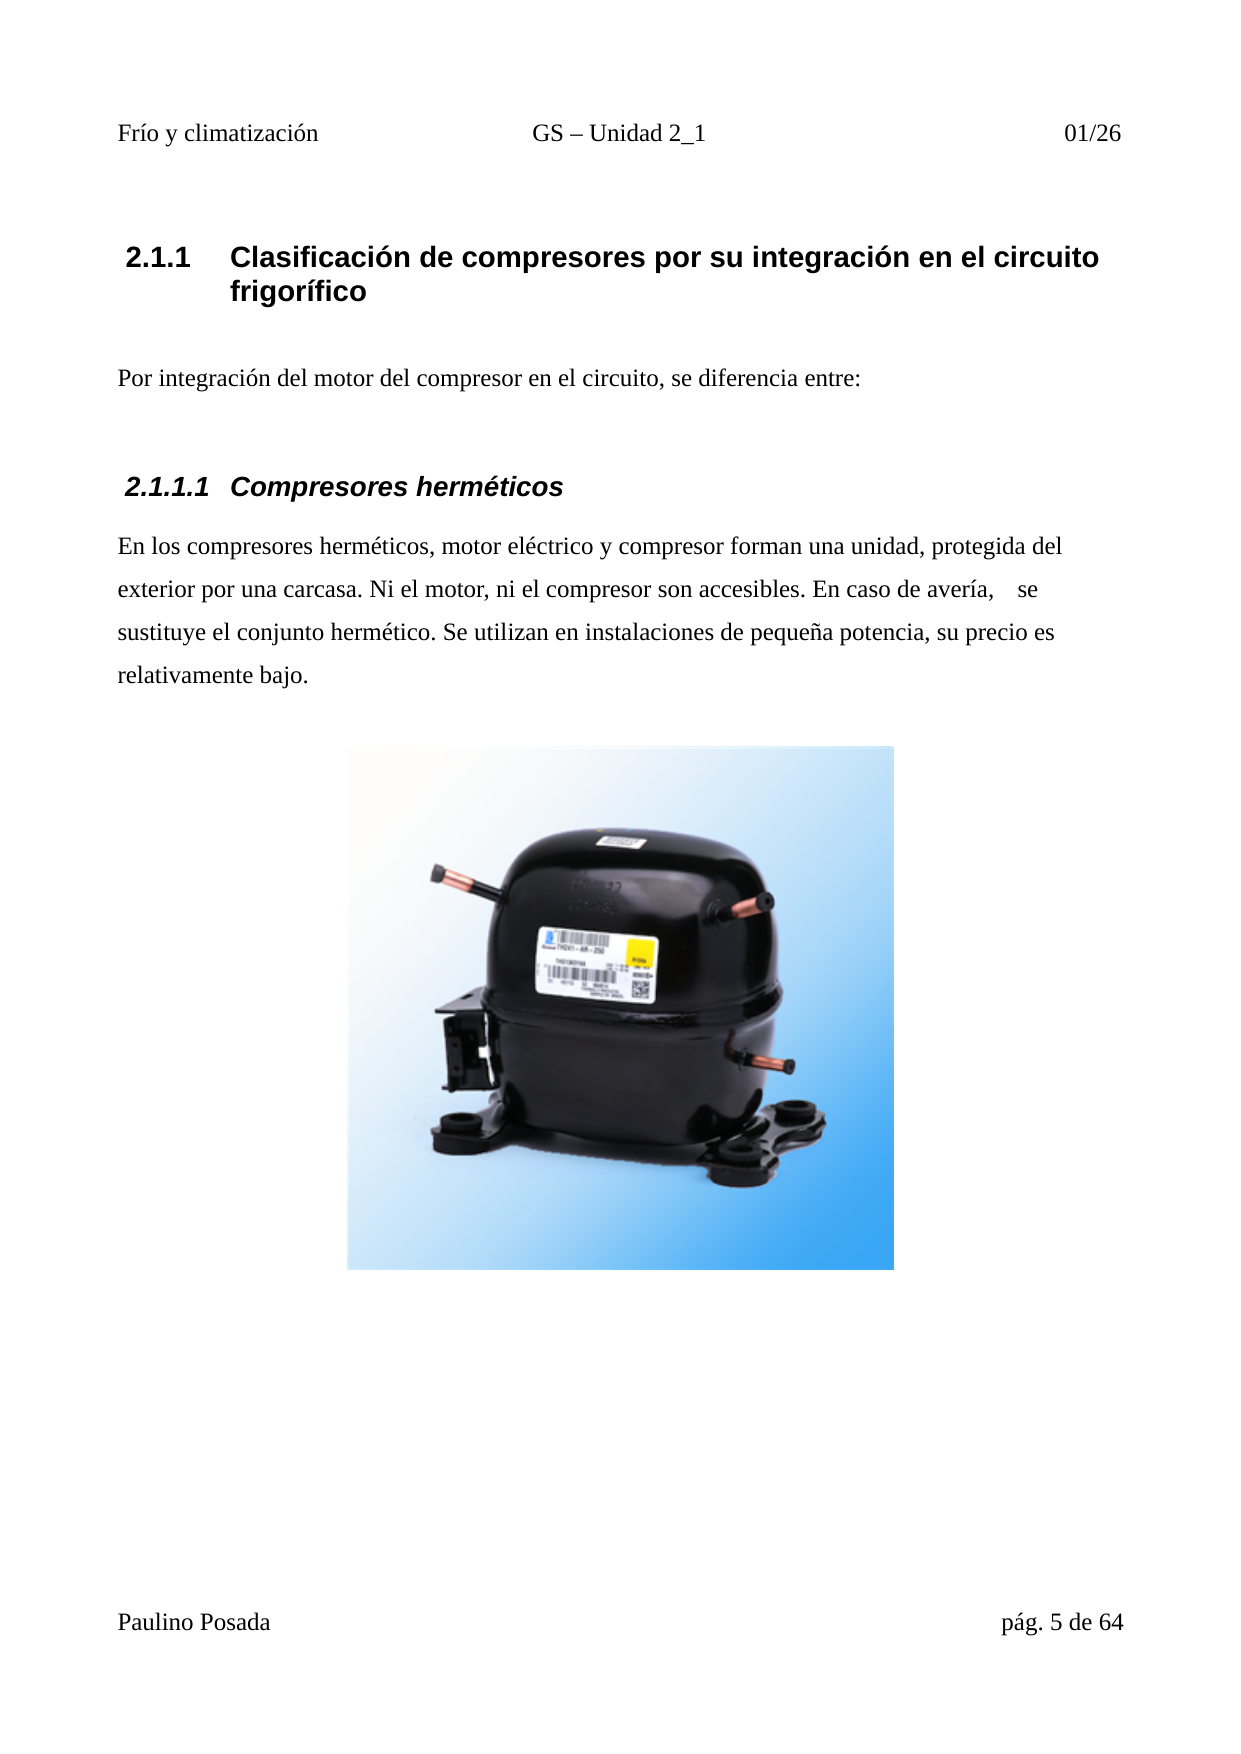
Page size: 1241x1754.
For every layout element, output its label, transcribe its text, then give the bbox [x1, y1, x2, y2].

text En los compresores herméticos, motor eléctrico y compresor forman una unidad, protegida del exterior por una carcasa. Ni el motor, ni el compresor son accesibles. En caso de avería, se sustituye el conjunto hermético. Se utilizan en instalaciones de pequeña potencia, su precio es relativamente bajo. [117, 531, 1123, 689]
text Por integración del motor del compresor en el circuito, se diferencia entre: [117, 363, 1123, 392]
subtitle Compresores herméticos [117, 471, 1123, 502]
subtitle Clasificación de compresores por su integración en el circuito frigorífico [117, 240, 1123, 308]
picture [346, 746, 894, 1270]
